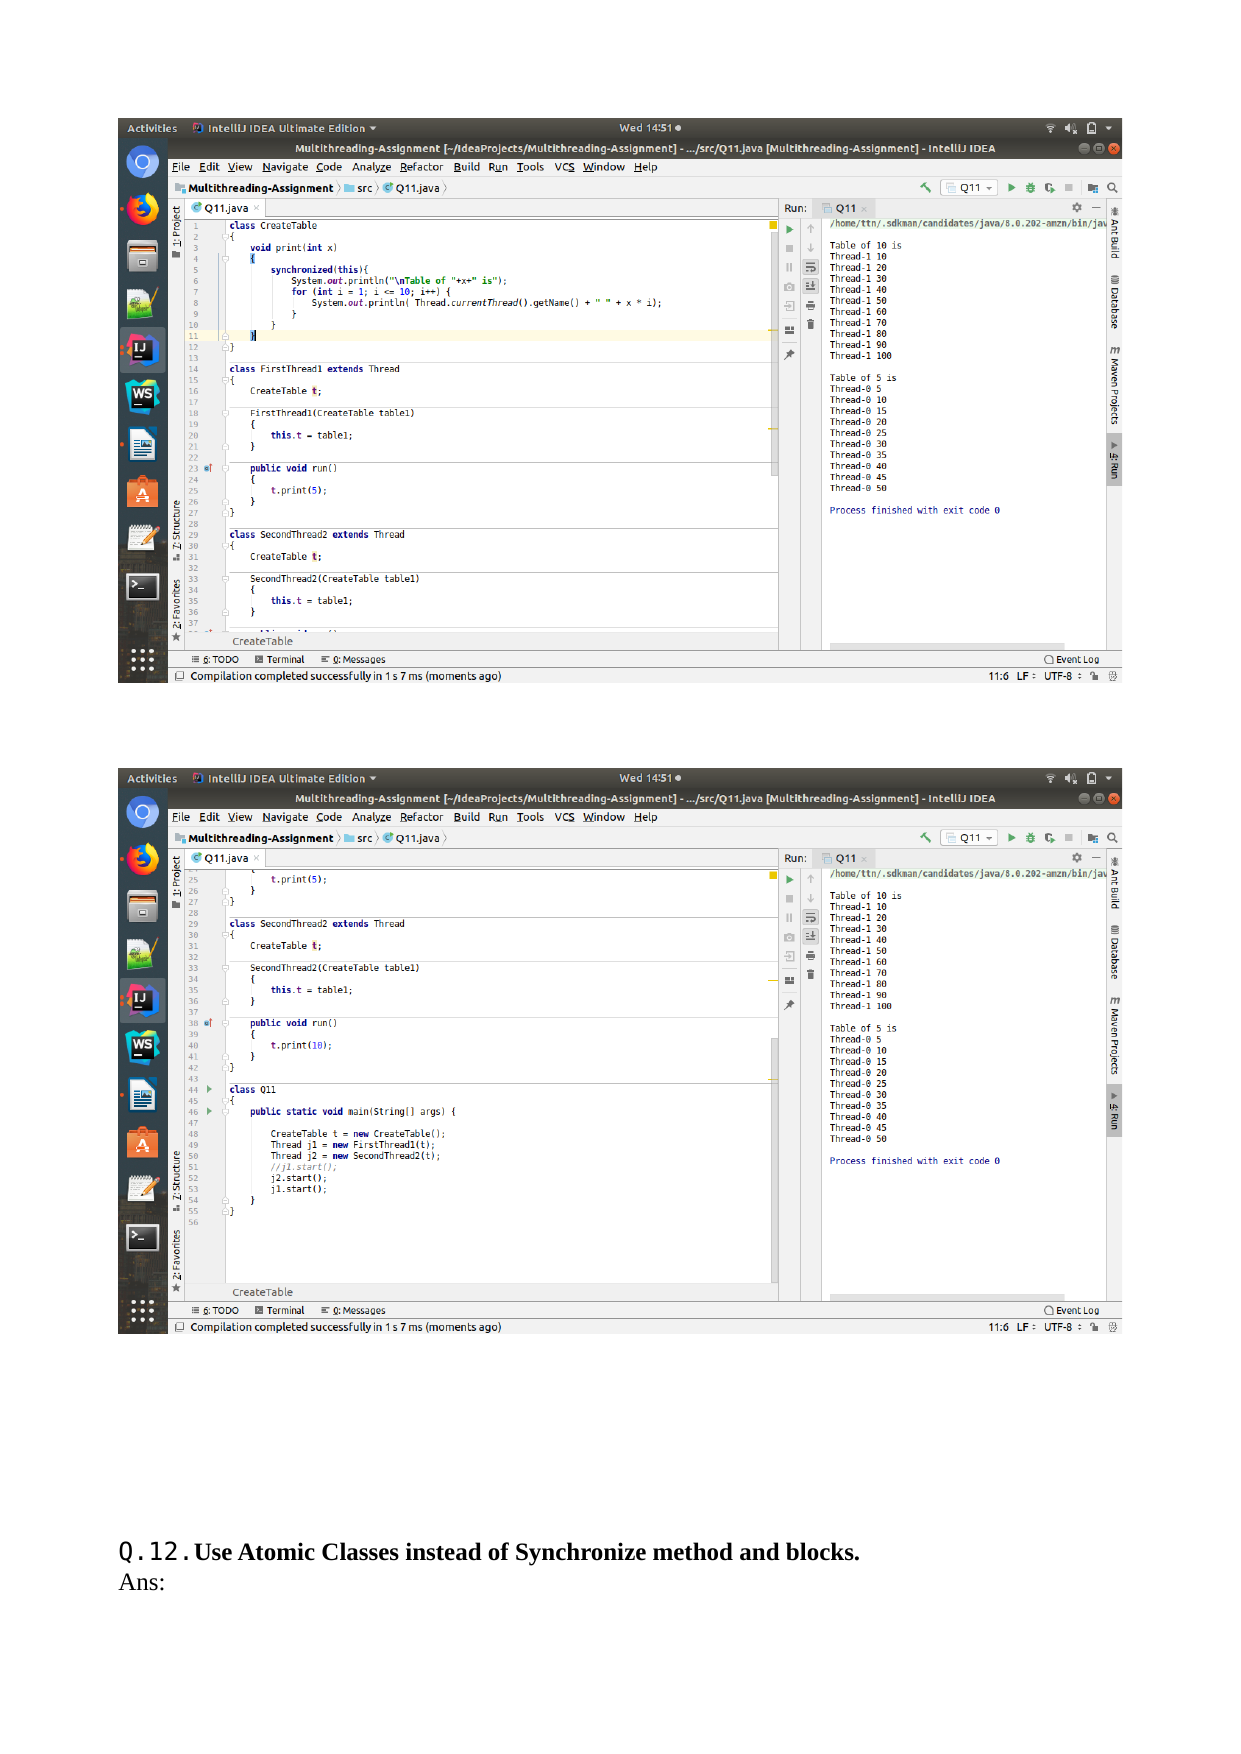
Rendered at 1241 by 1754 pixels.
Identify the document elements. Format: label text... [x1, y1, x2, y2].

picture [118, 768, 1123, 1334]
picture [118, 118, 1123, 683]
text Q.12.Use Atomic Classes instead of Synchronize method and blocks. [118, 1537, 1122, 1567]
text Ans: [118, 1567, 1122, 1595]
